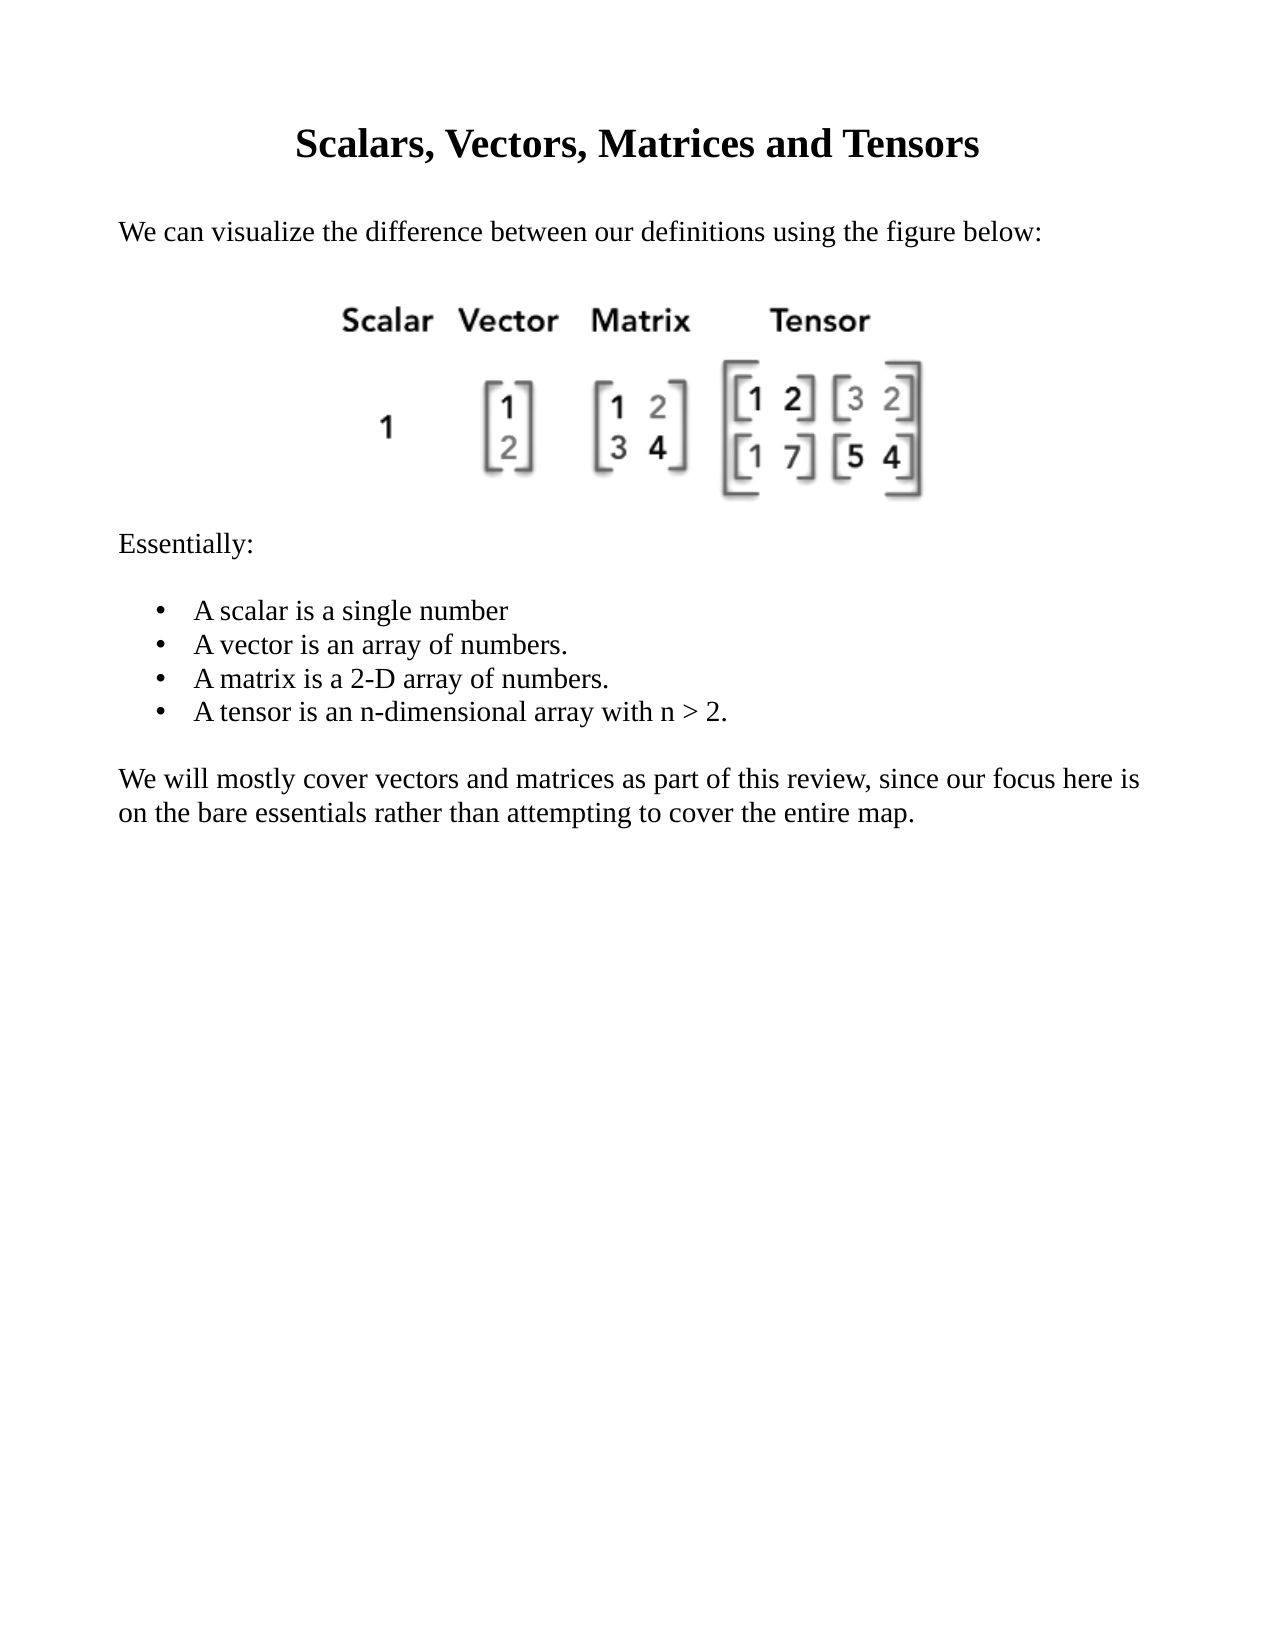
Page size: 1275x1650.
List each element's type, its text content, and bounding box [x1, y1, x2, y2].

text Essentially: [118, 281, 1157, 560]
picture [321, 281, 954, 527]
list A scalar is a single number [156, 593, 1157, 627]
text We will mostly cover vectors and matrices as part of this review, since our focus here is on the bare essentials rather than attempting to cover the entire map. [118, 762, 1157, 829]
list A matrix is a 2-D array of numbers. [156, 661, 1157, 694]
text We can visualize the difference between our definitions using the figure below: [118, 214, 1157, 247]
list A vector is an array of numbers. [156, 627, 1157, 661]
text Scalars, Vectors, Matrices and Tensors [118, 118, 1157, 166]
list A tensor is an n-dimensional array with n > 2. [156, 694, 1157, 728]
